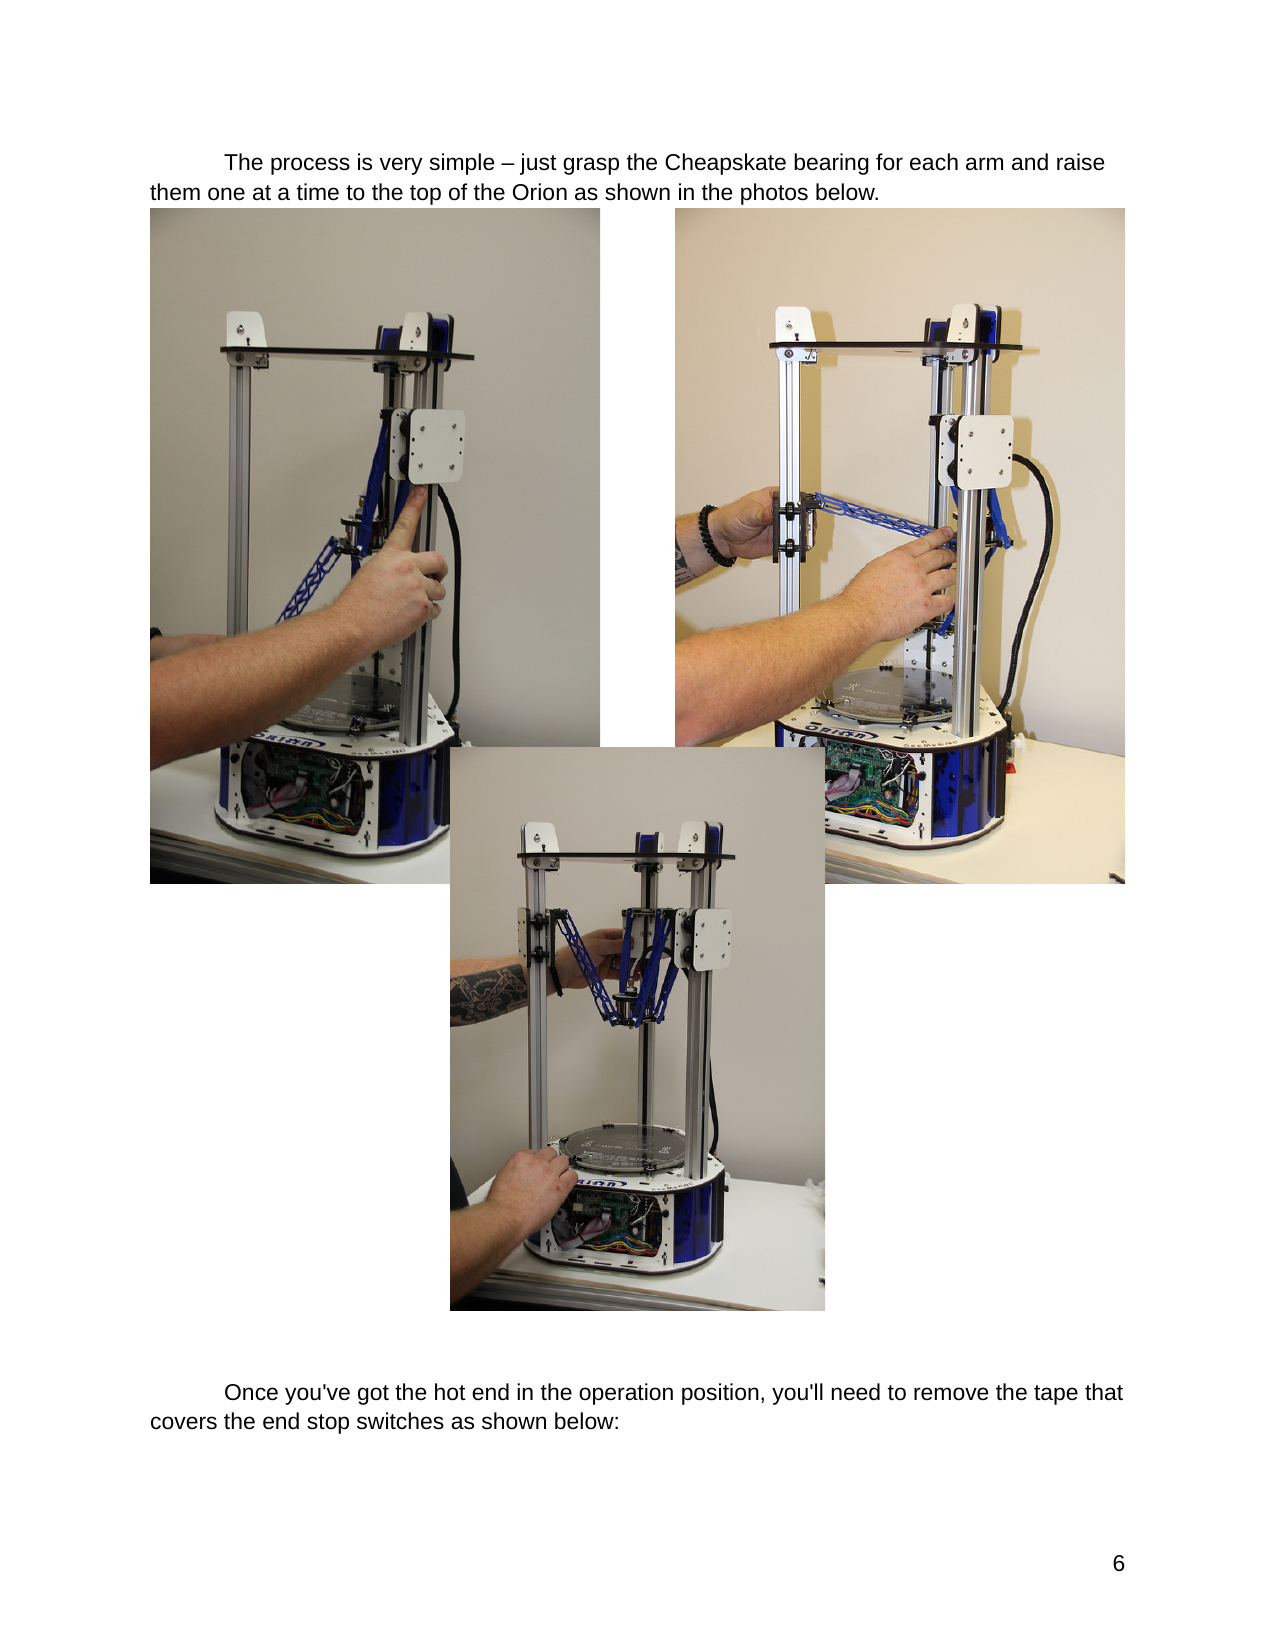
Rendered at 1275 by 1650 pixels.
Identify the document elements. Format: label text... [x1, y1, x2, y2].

text The process is very simple – just grasp the Cheapskate bearing for each arm and raise them one at a time to the top of the Orion as shown in the photos below. [150, 150, 1125, 205]
text Once you've got the hot end in the operation position, you'll need to remove the tape that covers the end stop switches as shown below: [150, 1379, 1125, 1434]
picture [150, 208, 1125, 1311]
